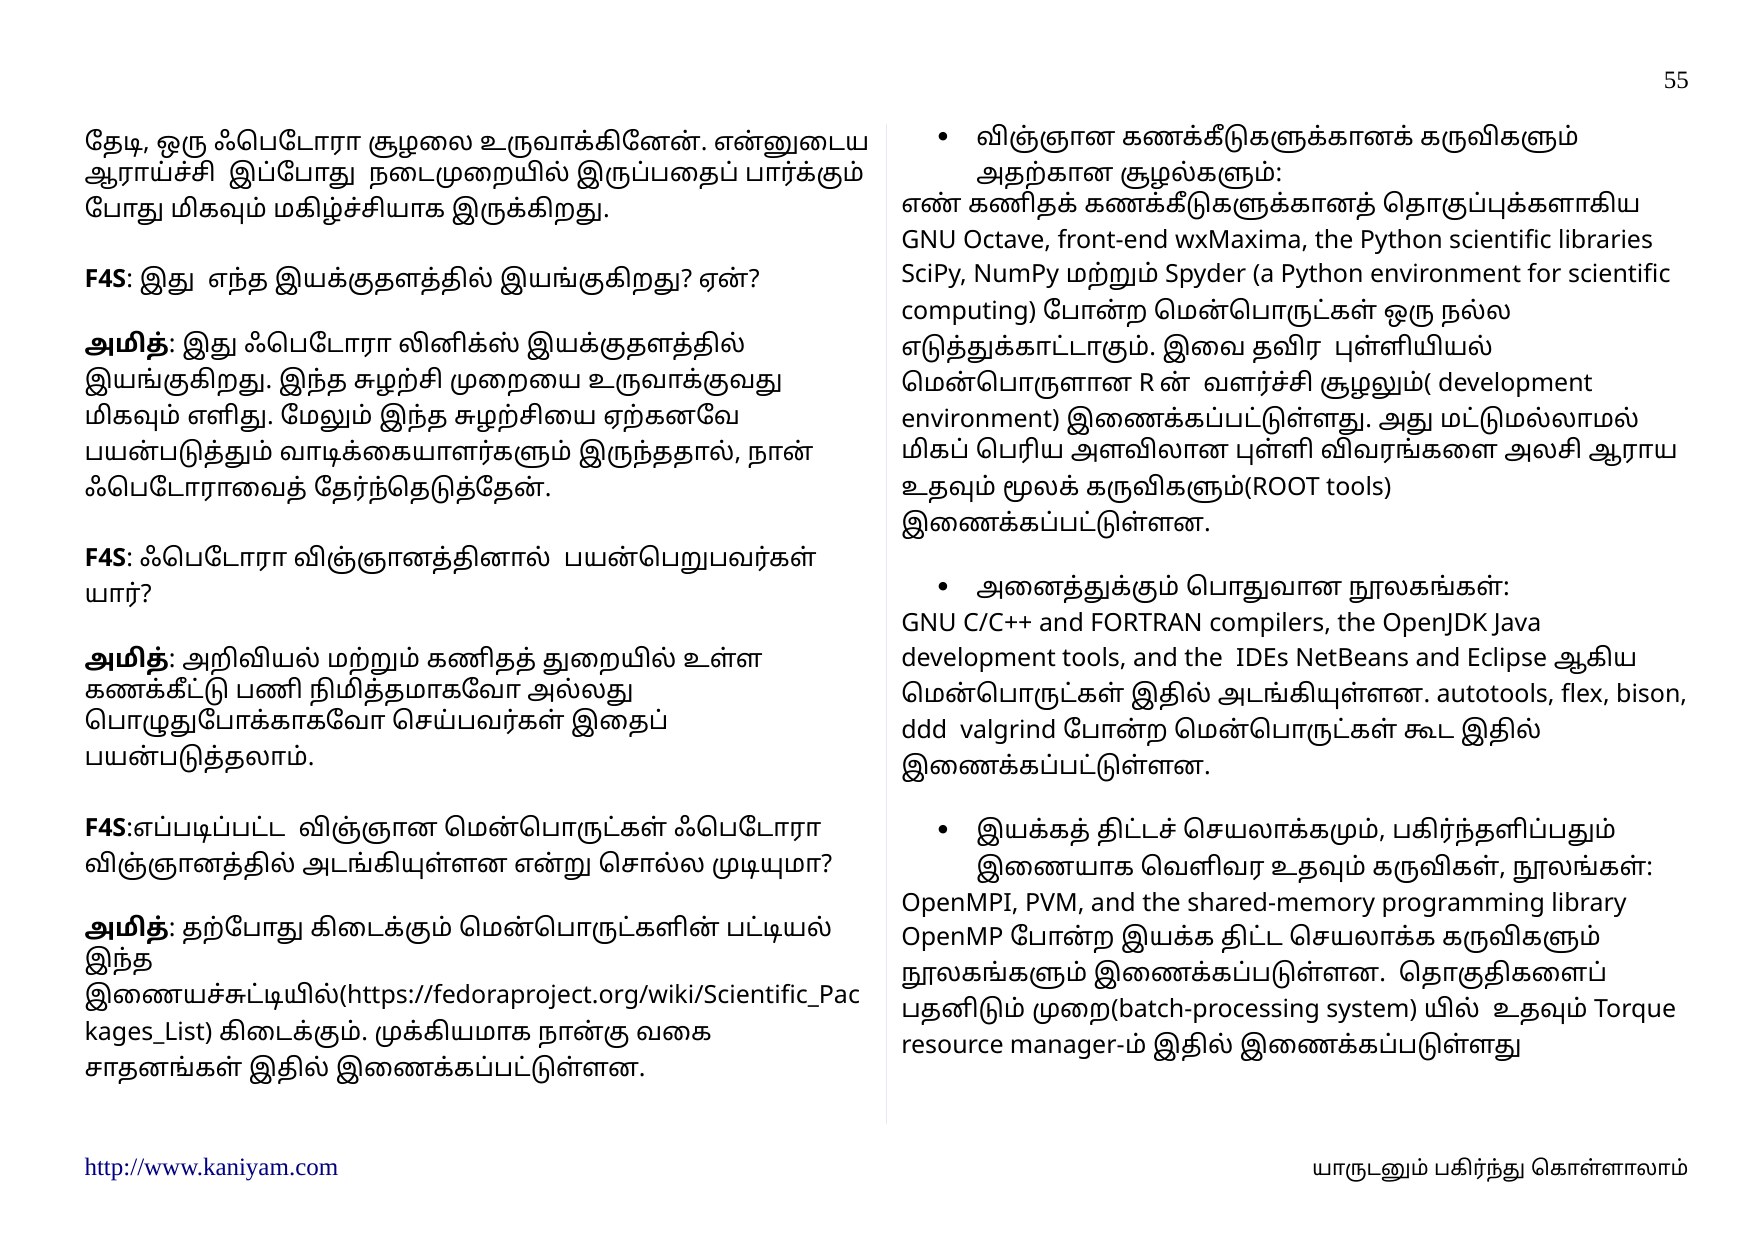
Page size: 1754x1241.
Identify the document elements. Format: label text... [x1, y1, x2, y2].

text F4S:எப்படிப்பட்ட விஞ்ஞான மென்பொருட்கள் ஃபெடோரா விஞ்ஞானத்தில் அடங்கியுள்ளன என்று சொல்ல முடியுமா? [84, 809, 872, 881]
text OpenMPI, PVM, and the shared-memory programming library OpenMP போன்ற இயக்க திட்ட செயலாக்க கருவிகளும் நூலகங்களும் இணைக்கப்படுள்ளன. தொகுதிகளைப் பதனிடும் முறை(batch-processing system) யில் உதவும் Torque resource manager-ம் இதில் இணைக்கப்படுள்ளது [901, 884, 1688, 1062]
text தேடி, ஒரு ஃபெடோரா சூழலை உருவாக்கினேன். என்னுடைய ஆராய்ச்சி இப்போது நடைமுறையில் இருப்பதைப் பார்க்கும் போது மிகவும் மகிழ்ச்சியாக இருக்கிறது. [84, 124, 872, 227]
text GNU C/C++ and FORTRAN compilers, the OpenJDK Java development tools, and the IDEs NetBeans and Eclipse ஆகிய மென்பொருட்கள் இதில் அடங்கியுள்ளன. autotools, flex, bison, ddd valgrind போன்ற மென்பொருட்கள் கூட இதில் இணைக்கப்பட்டுள்ளன. [901, 605, 1688, 783]
list விஞ்ஞான கணக்கீடுகளுக்கானக் கருவிகளும் அதற்கான சூழல்களும்: [938, 124, 1688, 191]
text எண் கணிதக் கணக்கீடுகளுக்கானத் தொகுப்புக்களாகிய GNU Octave, front-end wxMaxima, the Python scientific libraries SciPy, NumPy மற்றும் Spyder (a Python environment for scientific computing) போன்ற மென்பொருட்கள் ஒரு நல்ல எடுத்துக்காட்டாகும். இவை தவிர புள்ளியியல் மென்பொருளான Rன் வளர்ச்சி சூழலும்( development environment) இணைக்கப்பட்டுள்ளது. அது மட்டுமல்லாமல் மிகப் பெரிய அளவிலான புள்ளி விவரங்களை அலசி ஆராய உதவும் மூலக் கருவிகளும்(ROOT tools) இணைக்கப்பட்டுள்ளன. [901, 191, 1688, 540]
list இயக்கத் திட்டச் செயலாக்கமும், பகிர்ந்தளிப்பதும் இணையாக வெளிவர உதவும் கருவிகள், நூலங்கள்: [938, 812, 1688, 884]
text அமித்: அறிவியல் மற்றும் கணிதத் துறையில் உள்ள கணக்கீட்டு பணி நிமித்தமாகவோ அல்லது பொழுதுபோக்காகவோ செய்பவர்கள் இதைப் பயன்படுத்தலாம். [84, 641, 872, 775]
text அமித்: தற்போது கிடைக்கும் மென்பொருட்களின் பட்டியல் இந்த இணையச்சுட்டியில்(https://fedoraproject.org/wiki/Scientific_Packages_List) கிடைக்கும். முக்கியமாக நான்கு வகை சாதனங்கள் இதில் இணைக்கப்பட்டுள்ளன. [84, 910, 872, 1085]
text F4S: இது எந்த இயக்குதளத்தில் இயங்குகிறது? ஏன்? [84, 261, 872, 297]
list அனைத்துக்கும் பொதுவான நூலகங்கள்: [938, 569, 1688, 605]
text அமித்: இது ஃபெடோரா லினிக்ஸ் இயக்குதளத்தில் இயங்குகிறது. இந்த சுழற்சி முறையை உருவாக்குவது மிகவும் எளிது. மேலும் இந்த சுழற்சியை ஏற்கனவே பயன்படுத்தும் வாடிக்கையாளர்களும் இருந்ததால், நான் ஃபெடோராவைத் தேர்ந்தெடுத்தேன். [84, 326, 872, 506]
text F4S: ஃபெடோரா விஞ்ஞானத்தினால் பயன்பெறுபவர்கள் யார்? [84, 540, 872, 612]
